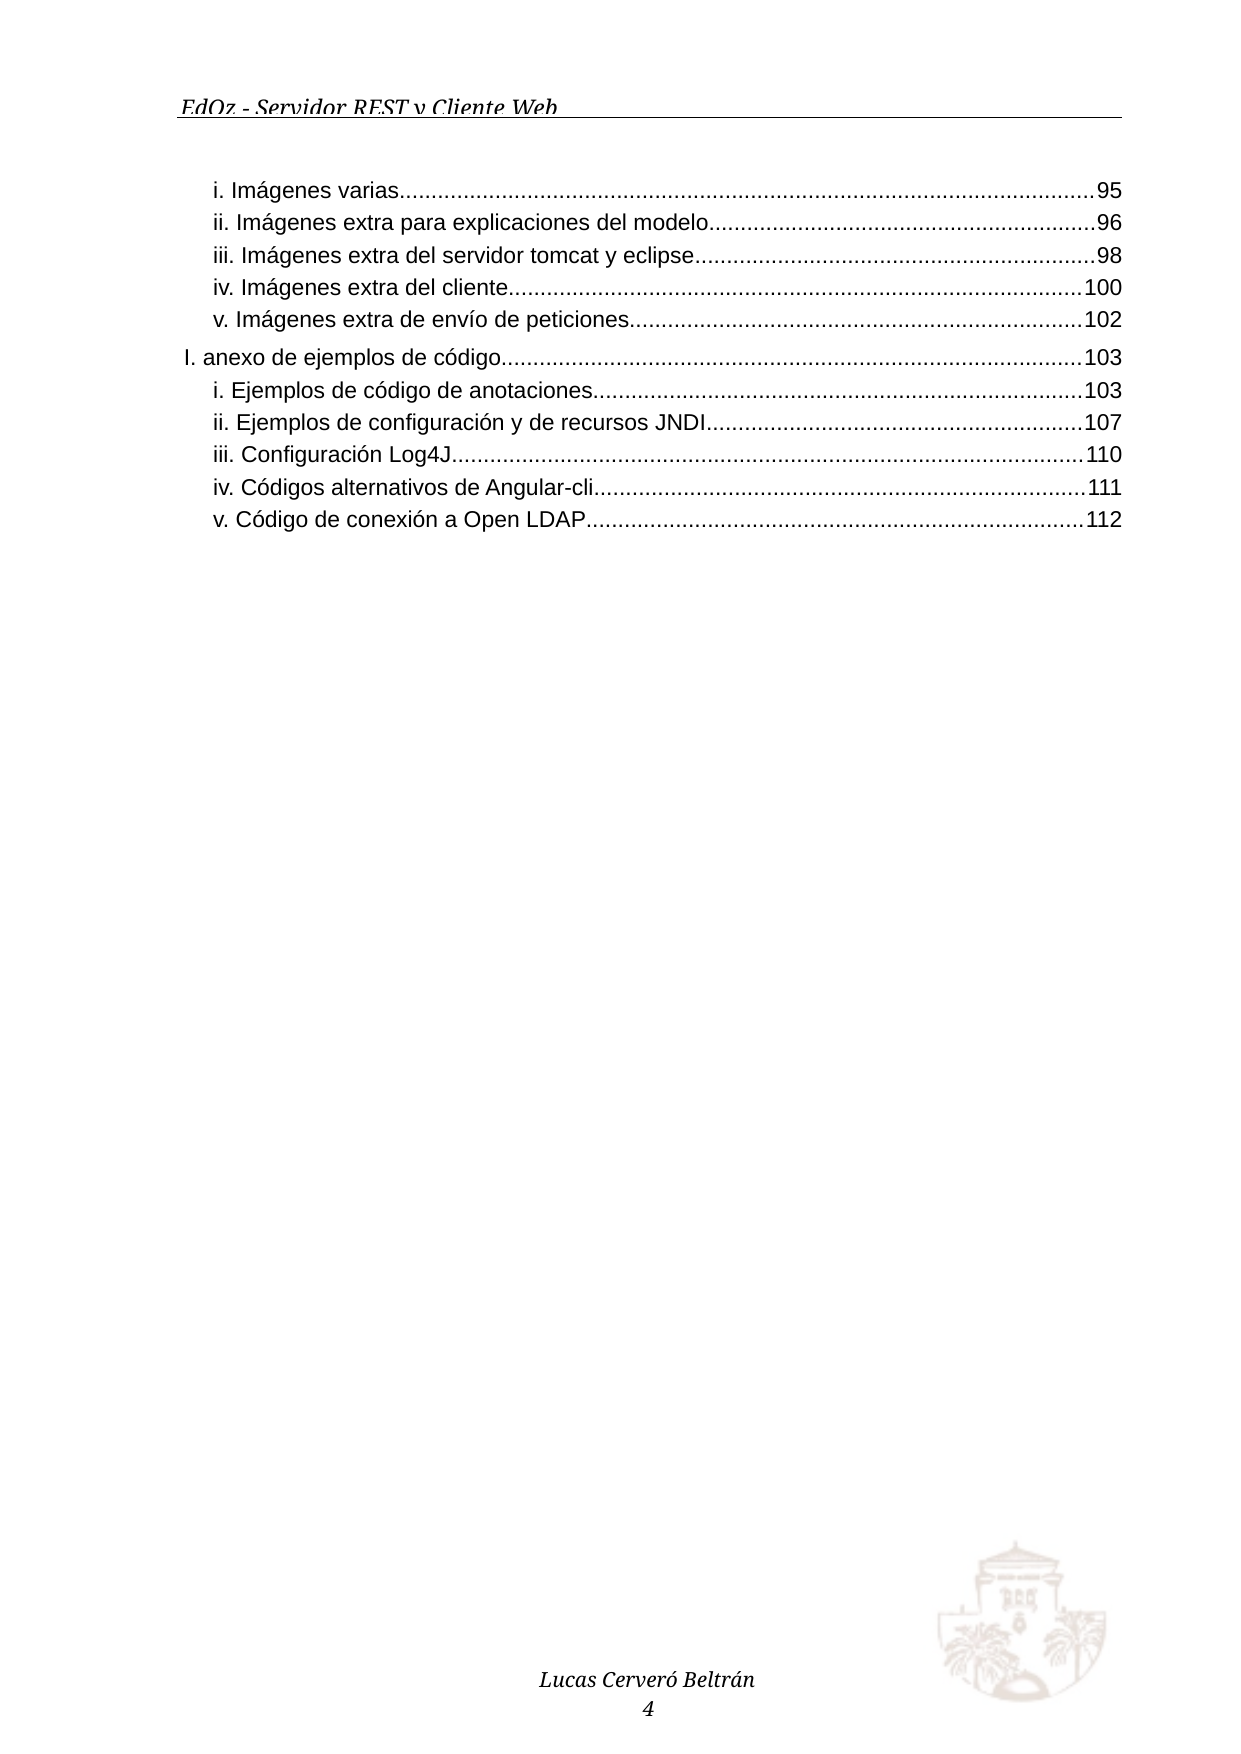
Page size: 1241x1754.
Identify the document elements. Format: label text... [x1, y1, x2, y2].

text iii. Imágenes extra del servidor tomcat y eclipse 98 [207, 242, 1122, 268]
text iv. Códigos alternativos de Angular-cli 111 [207, 473, 1122, 500]
text ii. Imágenes extra para explicaciones del modelo 96 [207, 209, 1122, 236]
text iv. Imágenes extra del cliente 100 [207, 274, 1122, 300]
text v. Imágenes extra de envío de peticiones 102 [207, 306, 1122, 333]
text i. Ejemplos de código de anotaciones 103 [207, 377, 1122, 403]
text I. anexo de ejemplos de código 103 [177, 344, 1122, 371]
text iii. Configuración Log4J 110 [207, 441, 1122, 468]
text v. Código de conexión a Open LDAP 112 [207, 506, 1122, 532]
text ii. Ejemplos de configuración y de recursos JNDI 107 [207, 409, 1122, 435]
text i. Imágenes varias 95 [207, 177, 1122, 203]
